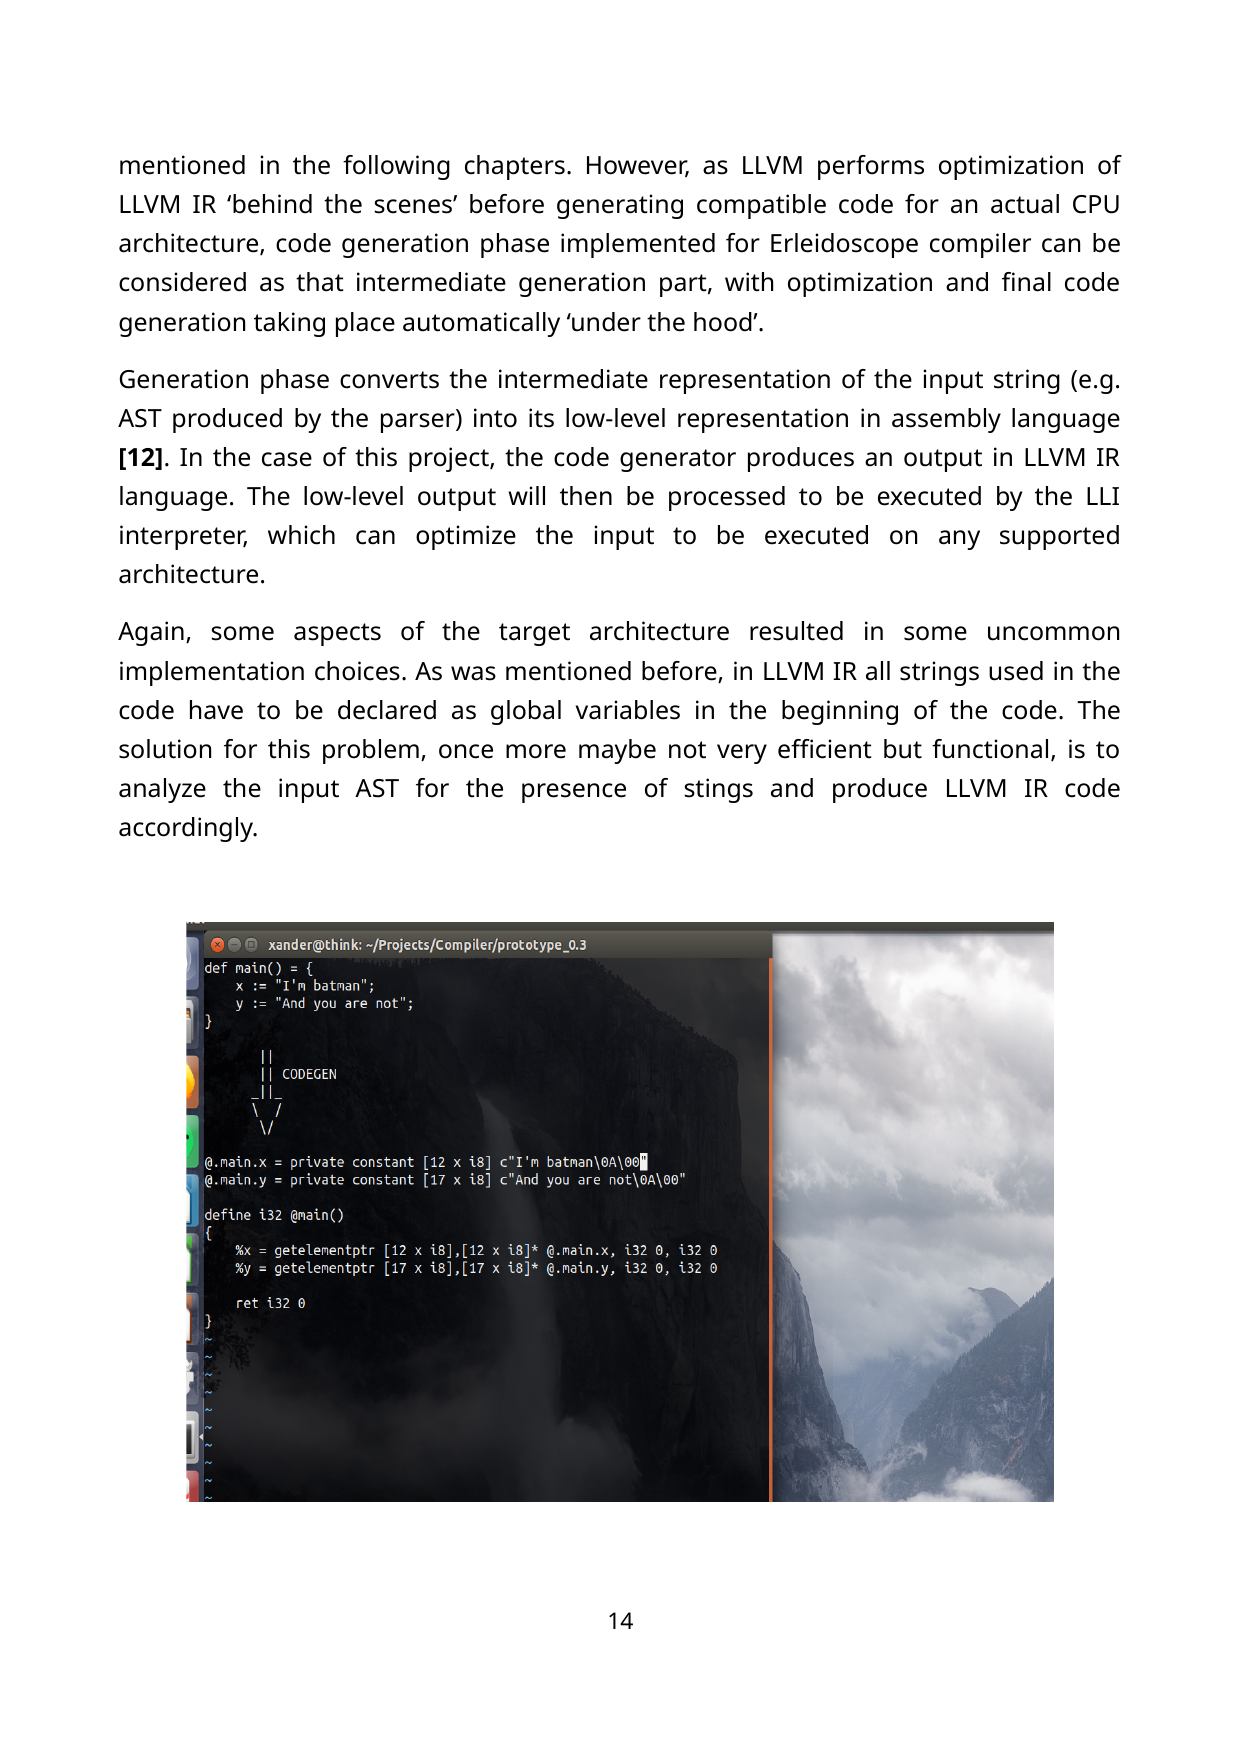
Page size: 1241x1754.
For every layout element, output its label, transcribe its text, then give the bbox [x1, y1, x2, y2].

text Again, some aspects of the target architecture resulted in some uncommon implementation choices. As was mentioned before, in LLVM IR all strings used in the code have to be declared as global variables in the beginning of the code. The solution for this problem, once more maybe not very efficient but functional, is to analyze the input AST for the presence of stings and produce LLVM IR code accordingly. [118, 614, 1122, 844]
picture [186, 922, 266, 1037]
text mentioned in the following chapters. However, as LLVM performs optimization of LLVM IR ‘behind the scenes’ before generating compatible code for an actual CPU architecture, code generation phase implemented for Erleidoscope compiler can be considered as that intermediate generation part, with optimization and final code generation taking place automatically ‘under the hood’. [118, 148, 1122, 338]
text Generation phase converts the intermediate representation of the input string (e.g. AST produced by the parser) into its low-level representation in assembly language [12]. In the case of this project, the code generator produces an output in LLVM IR language. The low-level output will then be processed to be executed by the LLI interpreter, which can optimize the input to be executed on any supported architecture. [118, 361, 1122, 591]
